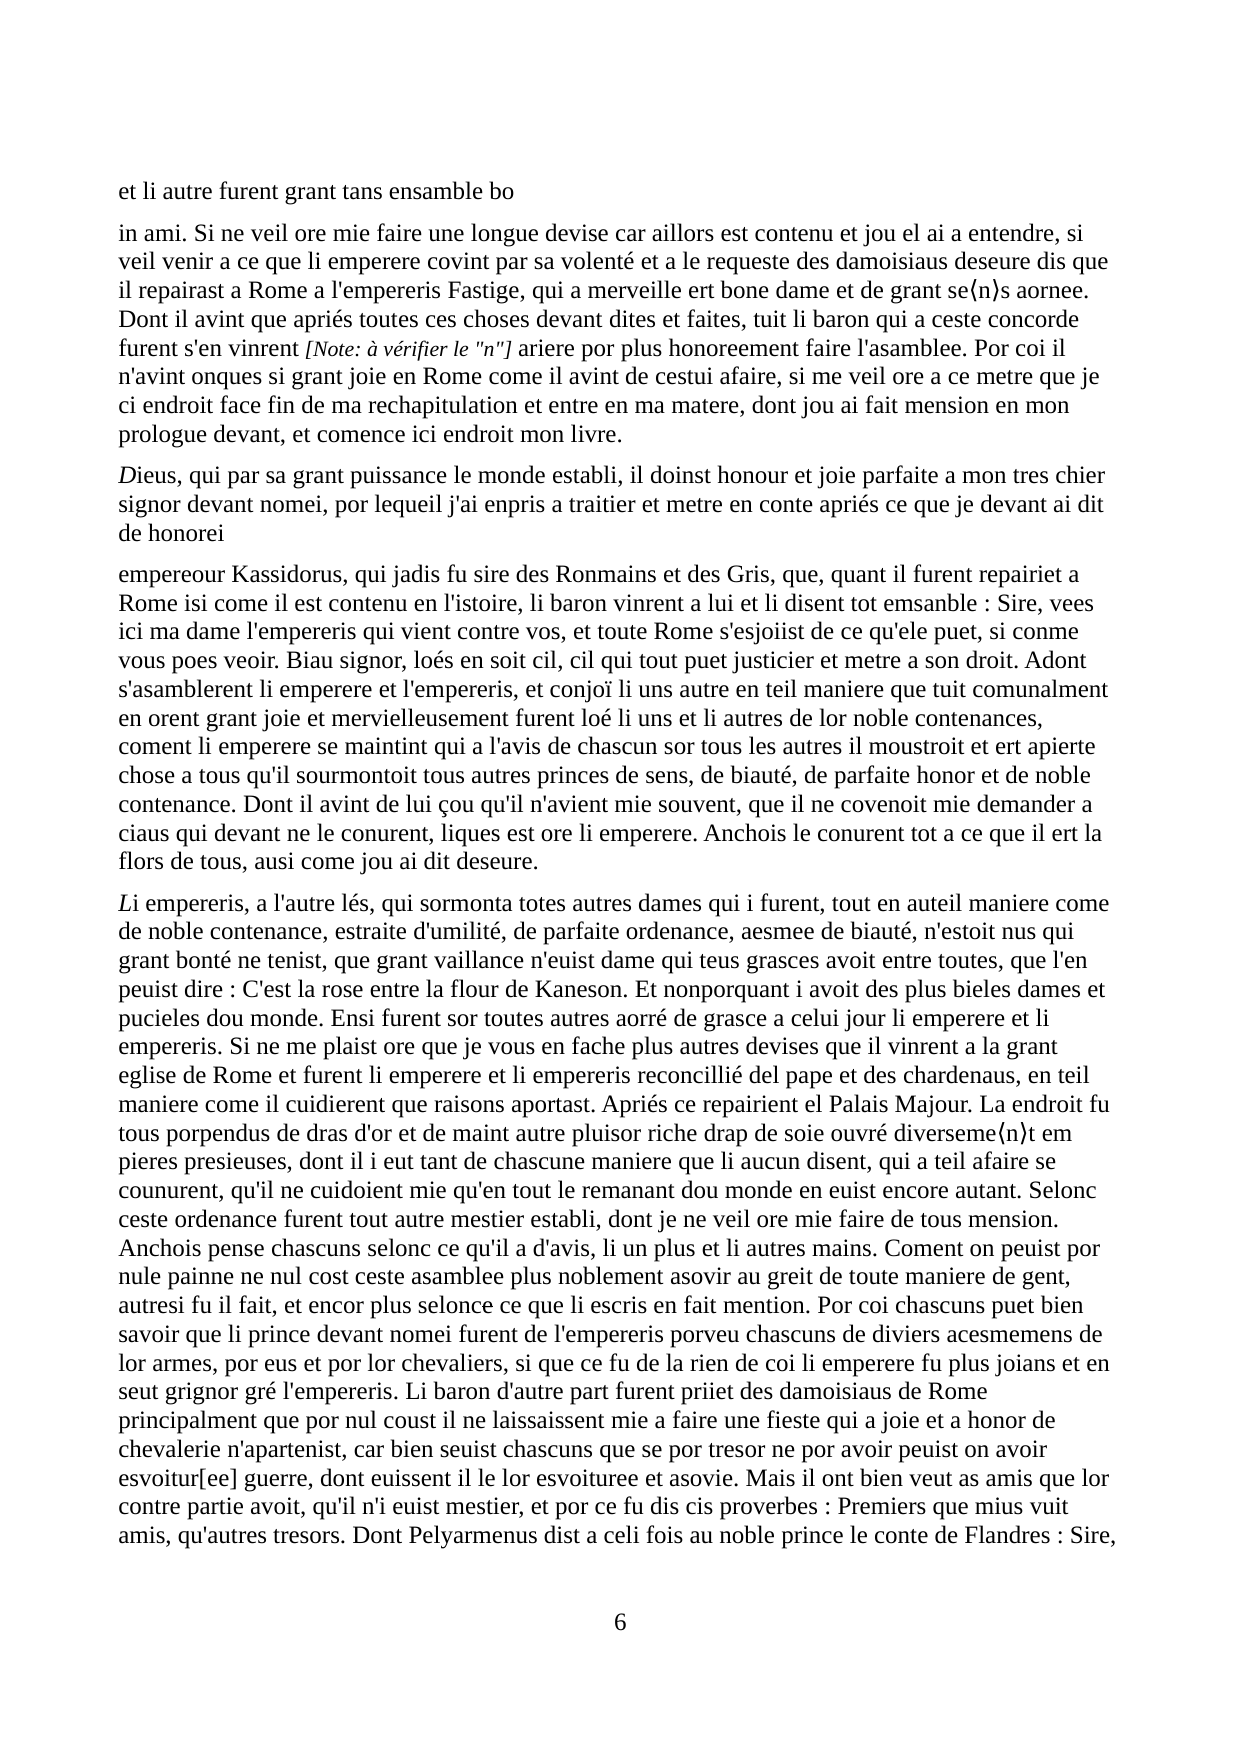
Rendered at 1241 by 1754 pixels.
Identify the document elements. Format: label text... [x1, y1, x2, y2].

text in ami. Si ne veil ore mie faire une longue devise car aillors est contenu et jou el ai a entendre, si veil venir a ce que li emperere covint par sa volenté et a le requeste des damoisiaus deseure dis que il repairast a Rome a l'empereris Fastige, qui a merveille ert bone dame et de grant se⟨n⟩s aornee. Dont il avint que apriés toutes ces choses devant dites et faites, tuit li baron qui a ceste concorde furent s'en vinrent [Note: à vérifier le "n"] ariere por plus honoreement faire l'asamblee. Por coi il n'avint onques si grant joie en Rome come il avint de cestui afaire, si me veil ore a ce metre que je ci endroit face fin de ma rechapitulation et entre en ma matere, dont jou ai fait mension en mon prologue devant, et comence ici endroit mon livre. [118, 176, 1122, 349]
text empereour Kassidorus, qui jadis fu sire des Ronmains et des Gris, que, quant il furent repairiet a Rome isi come il est contenu en l'istoire, li baron vinrent a lui et li disent tot emsanble : Sire, vees ici ma dame l'empereris qui vient contre vos, et toute Rome s'esjoiist de ce qu'ele puet, si conme vous poes veoir. Biau signor, loés en soit cil, cil qui tout puet justicier et metre a son droit. Adont s'asamblerent li emperere et l'empereris, et conjoï li uns autre en teil maniere que tuit comunalment en orent grant joie et mervielleusement furent loé li uns et li autres de lor noble contenances, coment li emperere se maintint qui a l'avis de chascun sor tous les autres il moustroit et ert apierte chose a tous qu'il sourmontoit tous autres princes de sens, de biauté, de parfaite honor et de noble contenance. Dont il avint de lui çou qu'il n'avient mie souvent, que il ne covenoit mie demander a ciaus qui devant ne le conurent, liques est ore li emperere. Anchois le conurent tot a ce que il ert la flors de tous, ausi come jou ai dit deseure. [118, 460, 1122, 776]
text Li empereris, a l'autre lés, qui sormonta totes autres dames qui i furent, tout en auteil maniere come de noble contenance, estraite d'umilité, de parfaite ordenance, aesmee de biauté, n'estoit nus qui grant bonté ne tenist, que grant vaillance n'euist dame qui teus grasces avoit entre toutes, que l'en peuist dire : C'est la rose entre la flour de Kaneson. Et nonporquant i avoit des plus bieles dames et pucieles dou monde. Ensi furent sor toutes autres aorré de grasce a celui jour li emperere et li empereris. Si ne me plaist ore que je vous en fache plus autres devises que il vinrent a la grant eglise de Rome et furent li emperere et li empereris reconcillié del pape et des chardenaus, en teil maniere come il cuidierent que raisons aportast. Apriés ce repairient el Palais Majour. La endroit fu tous porpendus de dras d'or et de maint autre pluisor riche drap de soie ouvré diverseme⟨n⟩t em pieres presieuses, dont il i eut tant de chascune maniere que li aucun disent, qui a teil afaire se counurent, qu'il ne cuidoient mie qu'en tout le remanant dou monde en euist encore autant. Selonc ceste ordenance furent tout autre mestier establi, dont je ne veil ore mie faire de tous mension. Anchois pense chascuns selonc ce qu'il a d'avis, li un plus et li autres mains. Coment on peuist por nule painne ne nul cost ceste asamblee plus noblement asovir au greit de toute maniere de gent, autresi fu il fait, et encor plus selonce ce que li escris en fait mention. Por coi chascuns puet bien savoir que li prince devant nomei furent de l'empereris porveu chascuns de diviers acesmemens de lor armes, por eus et por lor chevaliers, si que ce fu de la rien de coi li emperere fu plus joians et en seut grignor gré l'empereris. Li baron d'autre part furent priiet des damoisiaus de Rome principalment que por nul coust il ne laissaissent mie a faire une fieste qui a joie et a honor de chevalerie n'apartenist, car bien seuist chascuns que se por tresor ne por avoir peuist on avoir esvoitur[ee] guerre, dont euissent il le lor esvoituree et asovie. Mais il ont bien veut as amis que lor contre partie avoit, qu'il n'i euist mestier, et por ce fu dis cis proverbes : Premiers que mius vuit amis, qu'autres tresors. Dont Pelyarmenus dist a celi fois au noble prince le conte de Flandres : Sire, cest tresor que vostre chiere mere a asamblé, come feme qui mout n'a mie eut afaire, vous proions nos que vous nos aidiés a faire une noble fieste, par coi nus de nos puist entrer en nule male covoitise aprés ce que vous serés departis. Quant li cuens eut entendu Pelyarmenus, si le prisa mout dedens son cuer et li dist : Pelyarmenus, encor voi jou bien que la fieste ne puet demorer sans grant coust. A cest mot, [118, 789, 1122, 1565]
text Dieus, qui par sa grant puissance le monde establi, il doinst honour et joie parfaite a mon tres chier signor devant nomei, por lequeil j'ai enpris a traitier et metre en conte apriés ce que je devant ai dit de honorei [118, 361, 1122, 448]
